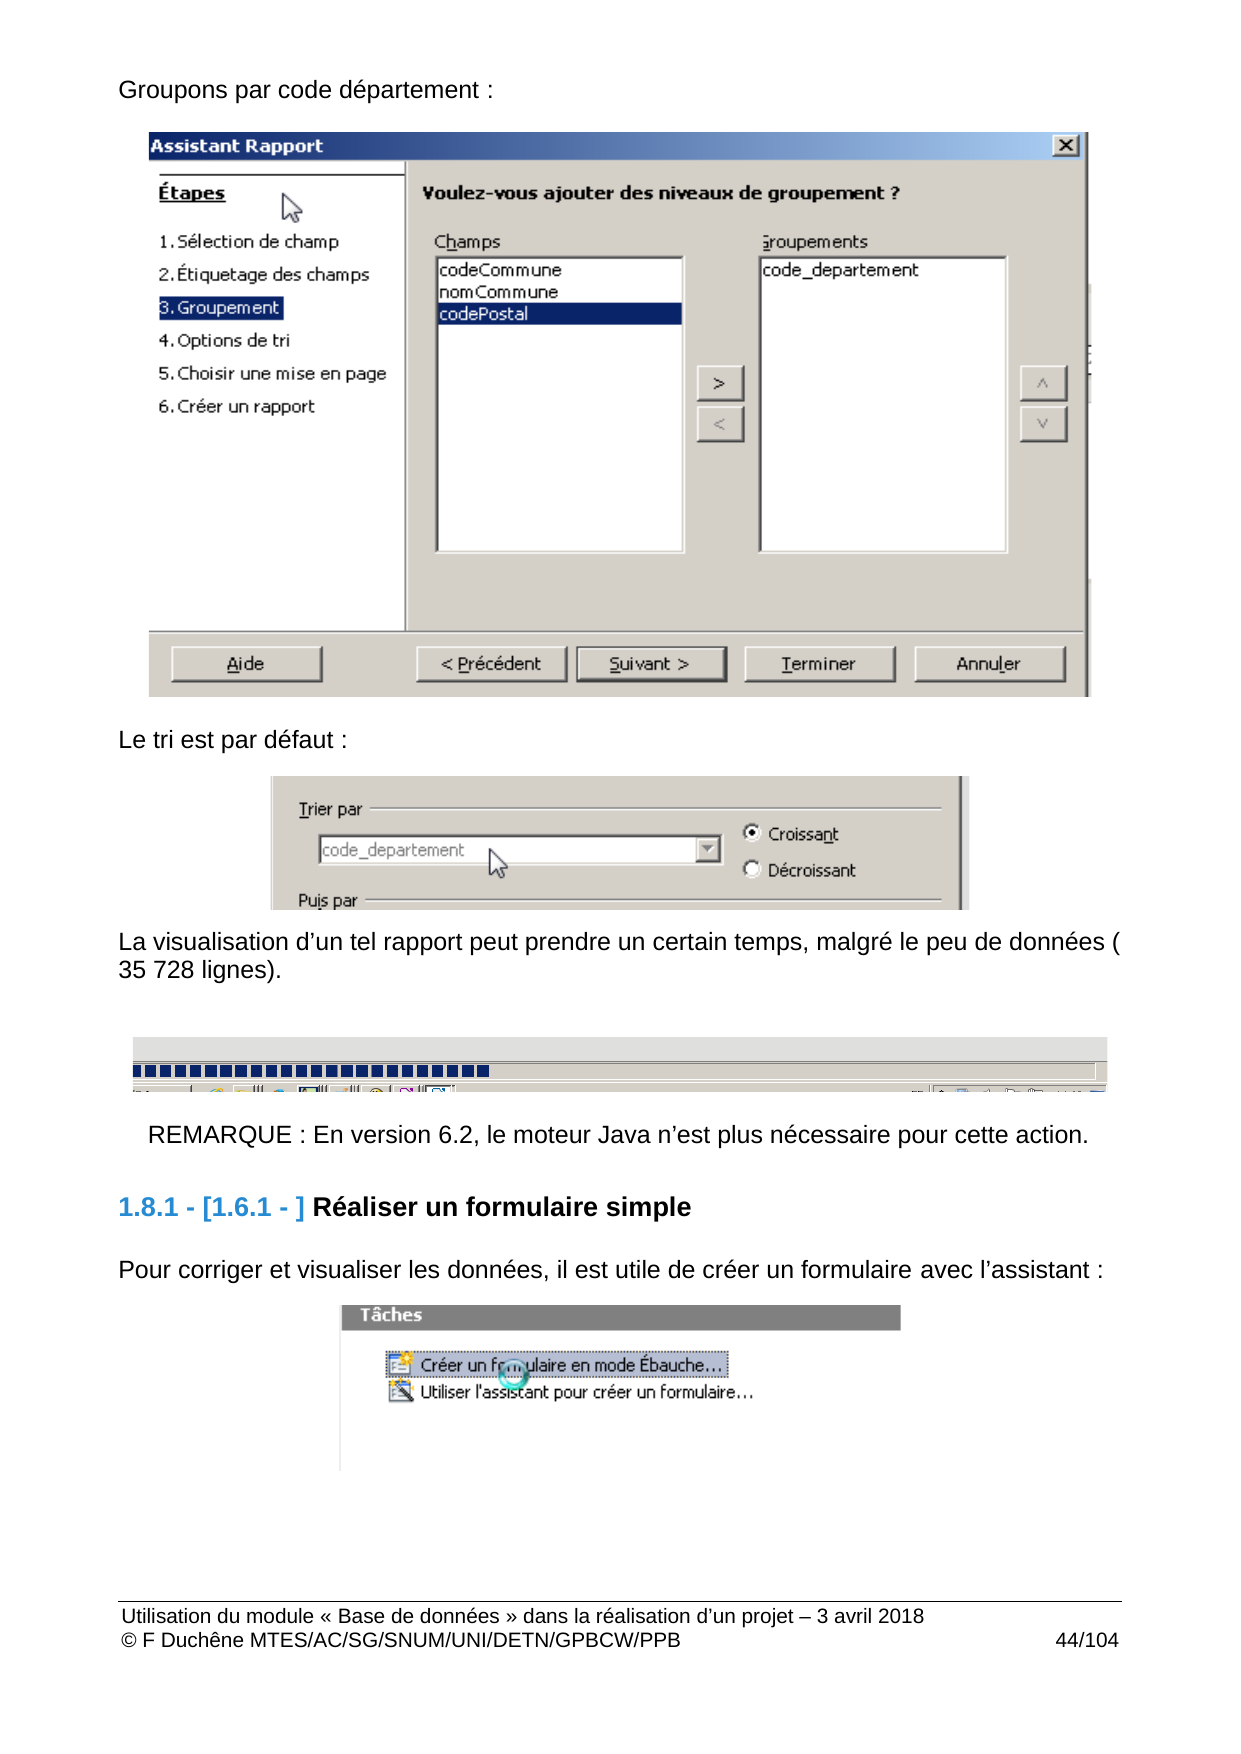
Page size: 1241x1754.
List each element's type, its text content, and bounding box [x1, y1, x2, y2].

picture [339, 1305, 901, 1471]
picture [132, 1037, 1108, 1092]
text Groupons par code département : [118, 75, 1122, 104]
subtitle REMARQUE : En version 6.2, le moteur Java n’est plus nécessaire pour cette action. [148, 1120, 1122, 1149]
subtitle Réaliser un formulaire simple [118, 1191, 1122, 1222]
text Le tri est par défaut : [118, 725, 1122, 754]
text La visualisation d’un tel rapport peut prendre un certain temps, malgré le peu de données ( 35 728 lignes). [118, 927, 1122, 984]
picture [270, 776, 970, 910]
text Pour corriger et visualiser les données, il est utile de créer un formulaire avec l’assistant : [118, 1255, 1122, 1284]
